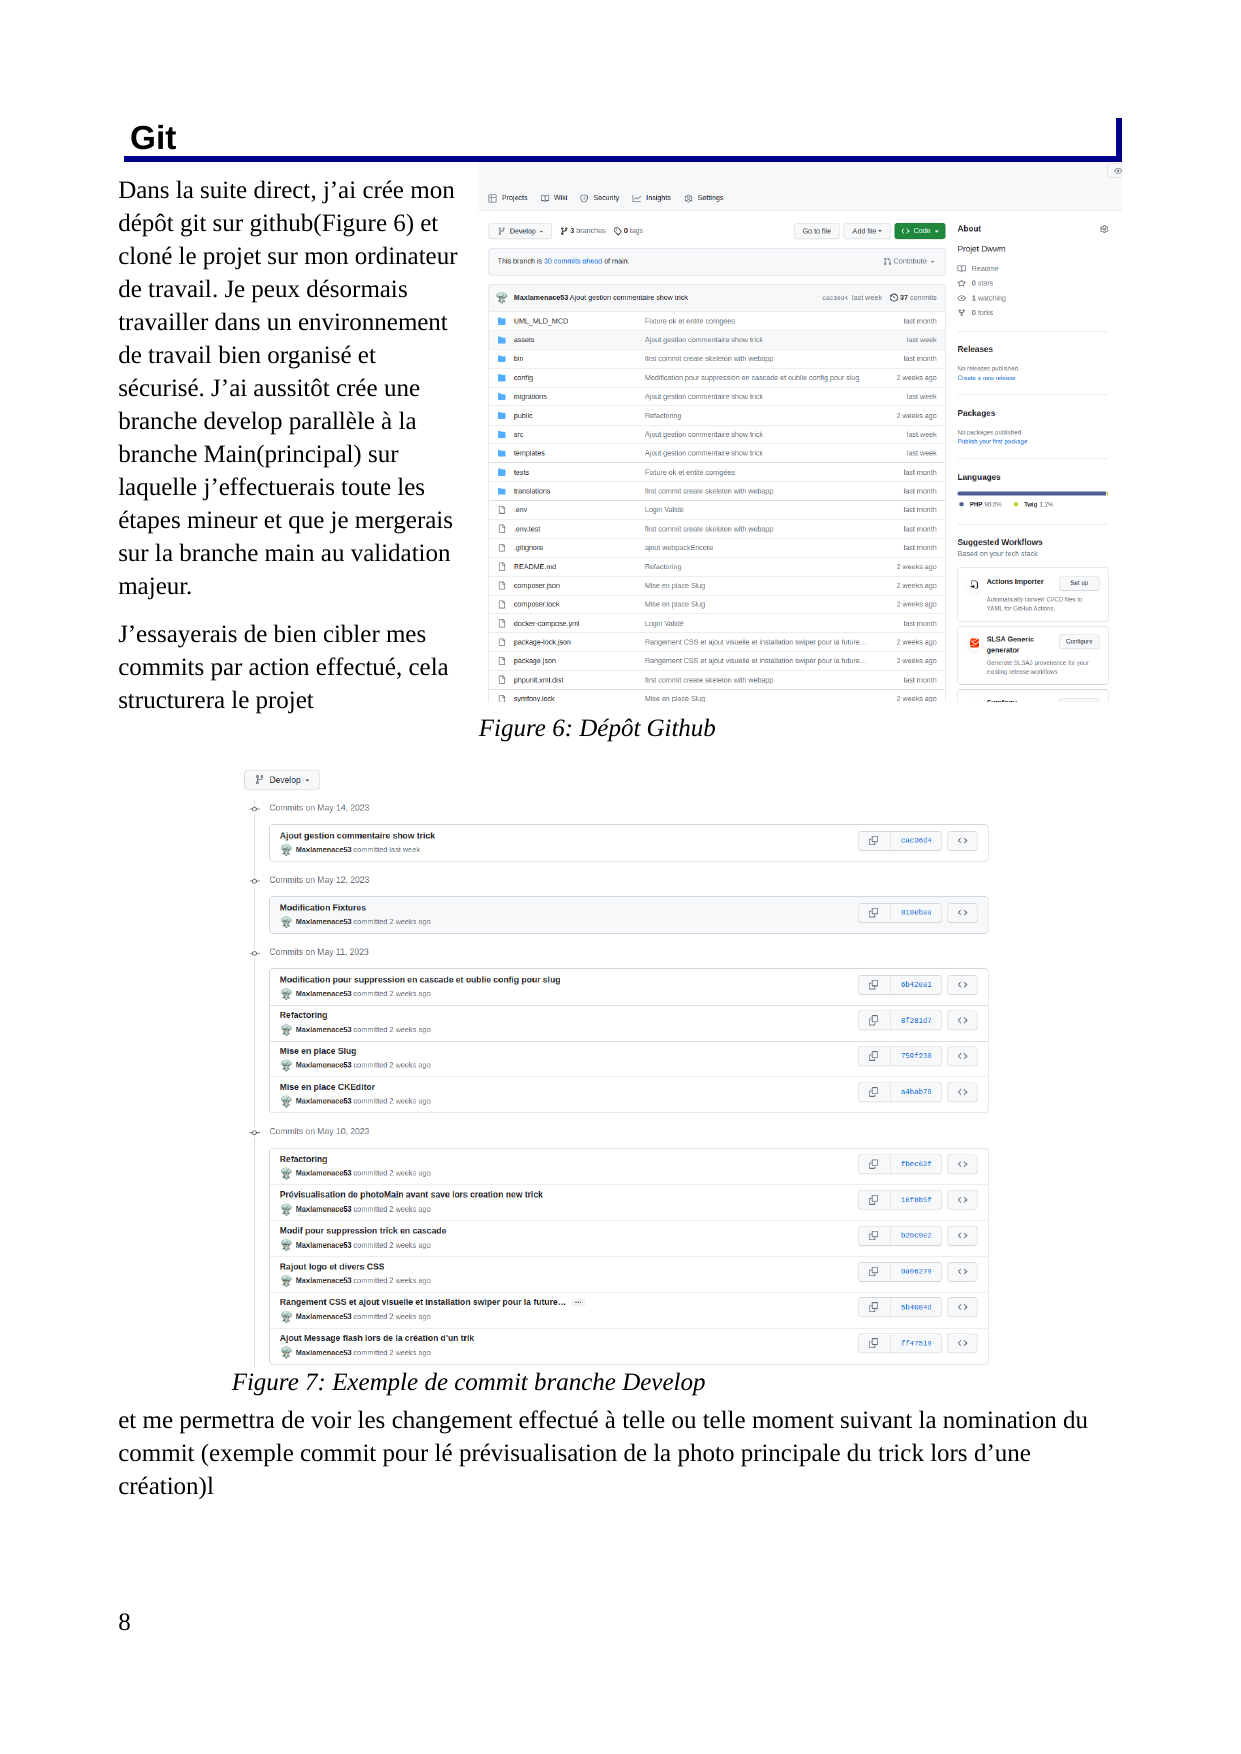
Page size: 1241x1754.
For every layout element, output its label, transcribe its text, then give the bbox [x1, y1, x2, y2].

text Figure 7: Exemple de commit branche Develop [232, 761, 1009, 1396]
text Dans la suite direct, j’ai crée mon dépôt git sur github(Figure 6) et cloné le projet sur mon ordinateur de travail. Je peux désormais travailler dans un environnement de travail bien organisé et sécurisé. J’ai aussitôt crée une branche develop parallèle à la branche Main(principal) sur laquelle j’effectuerais toute les étapes mineur et que je mergerais sur la branche main au validation majeur. [118, 175, 478, 600]
picture [478, 162, 1123, 702]
picture [239, 760, 1001, 1367]
text Figure 6: Dépôt Github [479, 702, 1122, 742]
subtitle Git [118, 118, 1116, 157]
text J’essayerais de bien cibler mes commits par action effectué, cela structurera le projet et me permettra de voir les changement effectué à telle ou telle moment suivant la nomination du commit (exemple commit pour lé prévisualisation de la photo principale du trick lors d’une création)l [118, 619, 1122, 1499]
